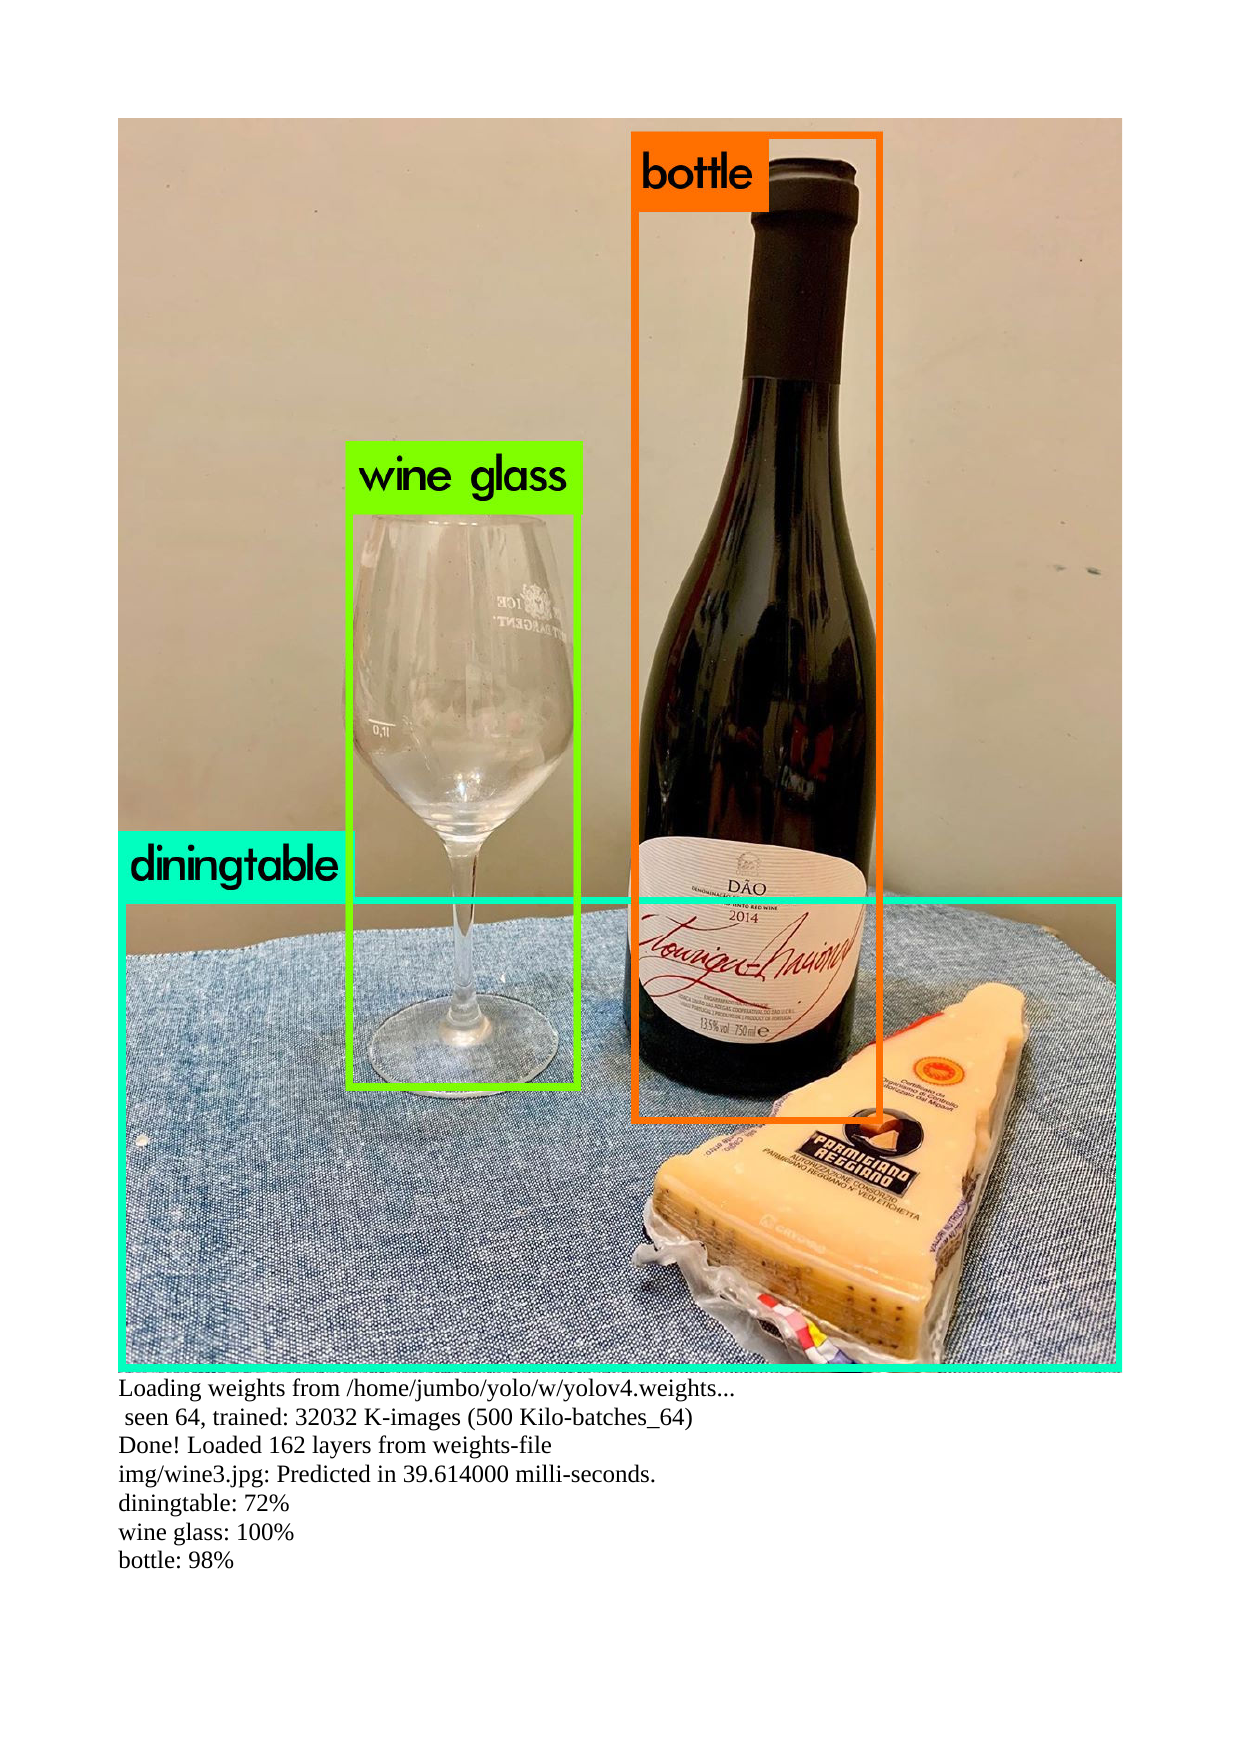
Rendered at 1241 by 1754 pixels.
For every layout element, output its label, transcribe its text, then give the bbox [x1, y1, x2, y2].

text Loading weights from /home/jumbo/yolo/w/yolov4.weights... [118, 1373, 1122, 1402]
text wine glass: 100% [118, 1517, 1122, 1546]
picture [118, 118, 1123, 1373]
text diningtable: 72% [118, 1488, 1122, 1517]
text Done! Loaded 162 layers from weights-file [118, 1431, 1122, 1459]
text seen 64, trained: 32032 K-images (500 Kilo-batches_64) [118, 1402, 1122, 1431]
text img/wine3.jpg: Predicted in 39.614000 milli-seconds. [118, 1459, 1122, 1488]
text bottle: 98% [118, 1546, 1122, 1574]
